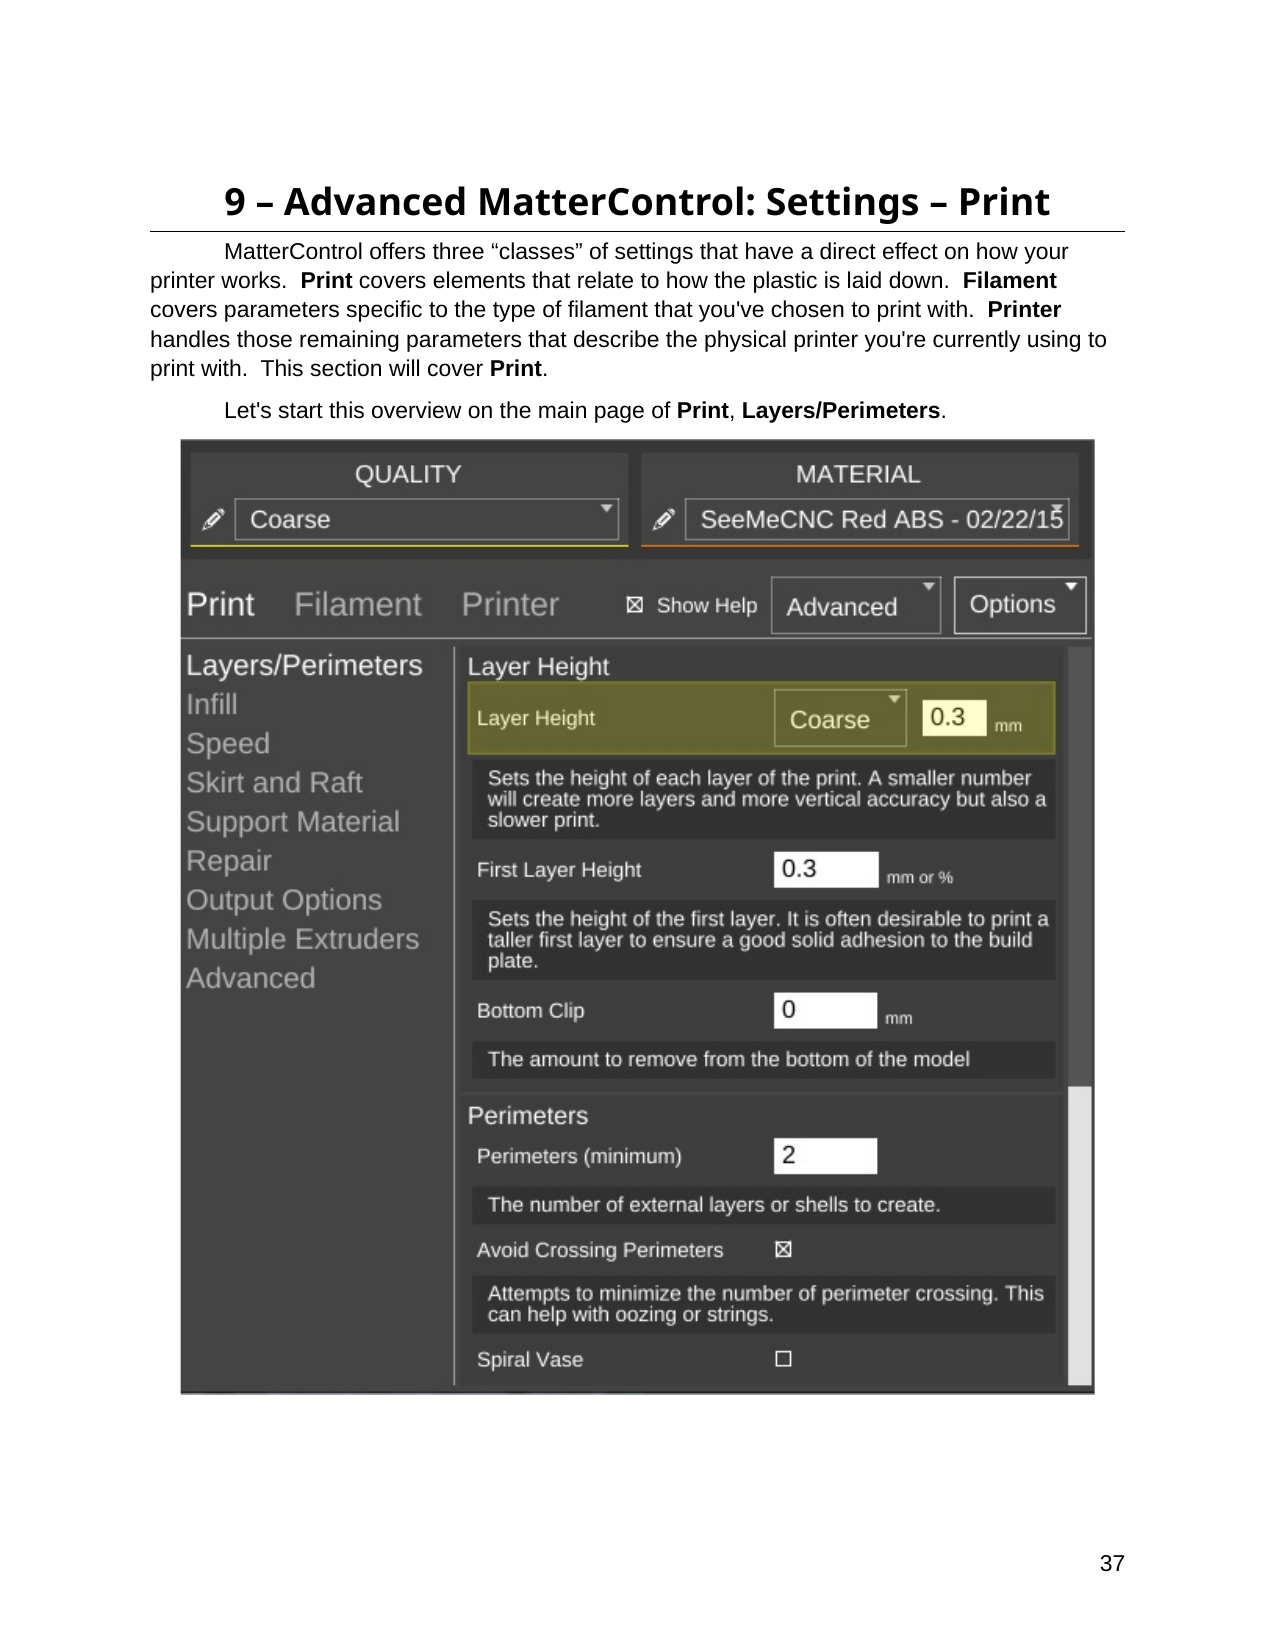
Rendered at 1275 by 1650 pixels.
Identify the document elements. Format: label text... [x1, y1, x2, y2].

subtitle MatterControl offers three “classes” of settings that have a direct effect on how your printer works. Print covers elements that relate to how the plastic is laid down. Filament covers parameters specific to the type of filament that you've chosen to print with. Printer handles those remaining parameters that describe the physical printer you're currently using to print with. This section will cover Print. [150, 238, 1125, 381]
subtitle 9 – Advanced MatterControl: Settings – Print [150, 171, 1125, 231]
picture [180, 439, 1095, 1395]
subtitle Let's start this overview on the main page of Print, Layers/Perimeters. [150, 398, 1125, 423]
